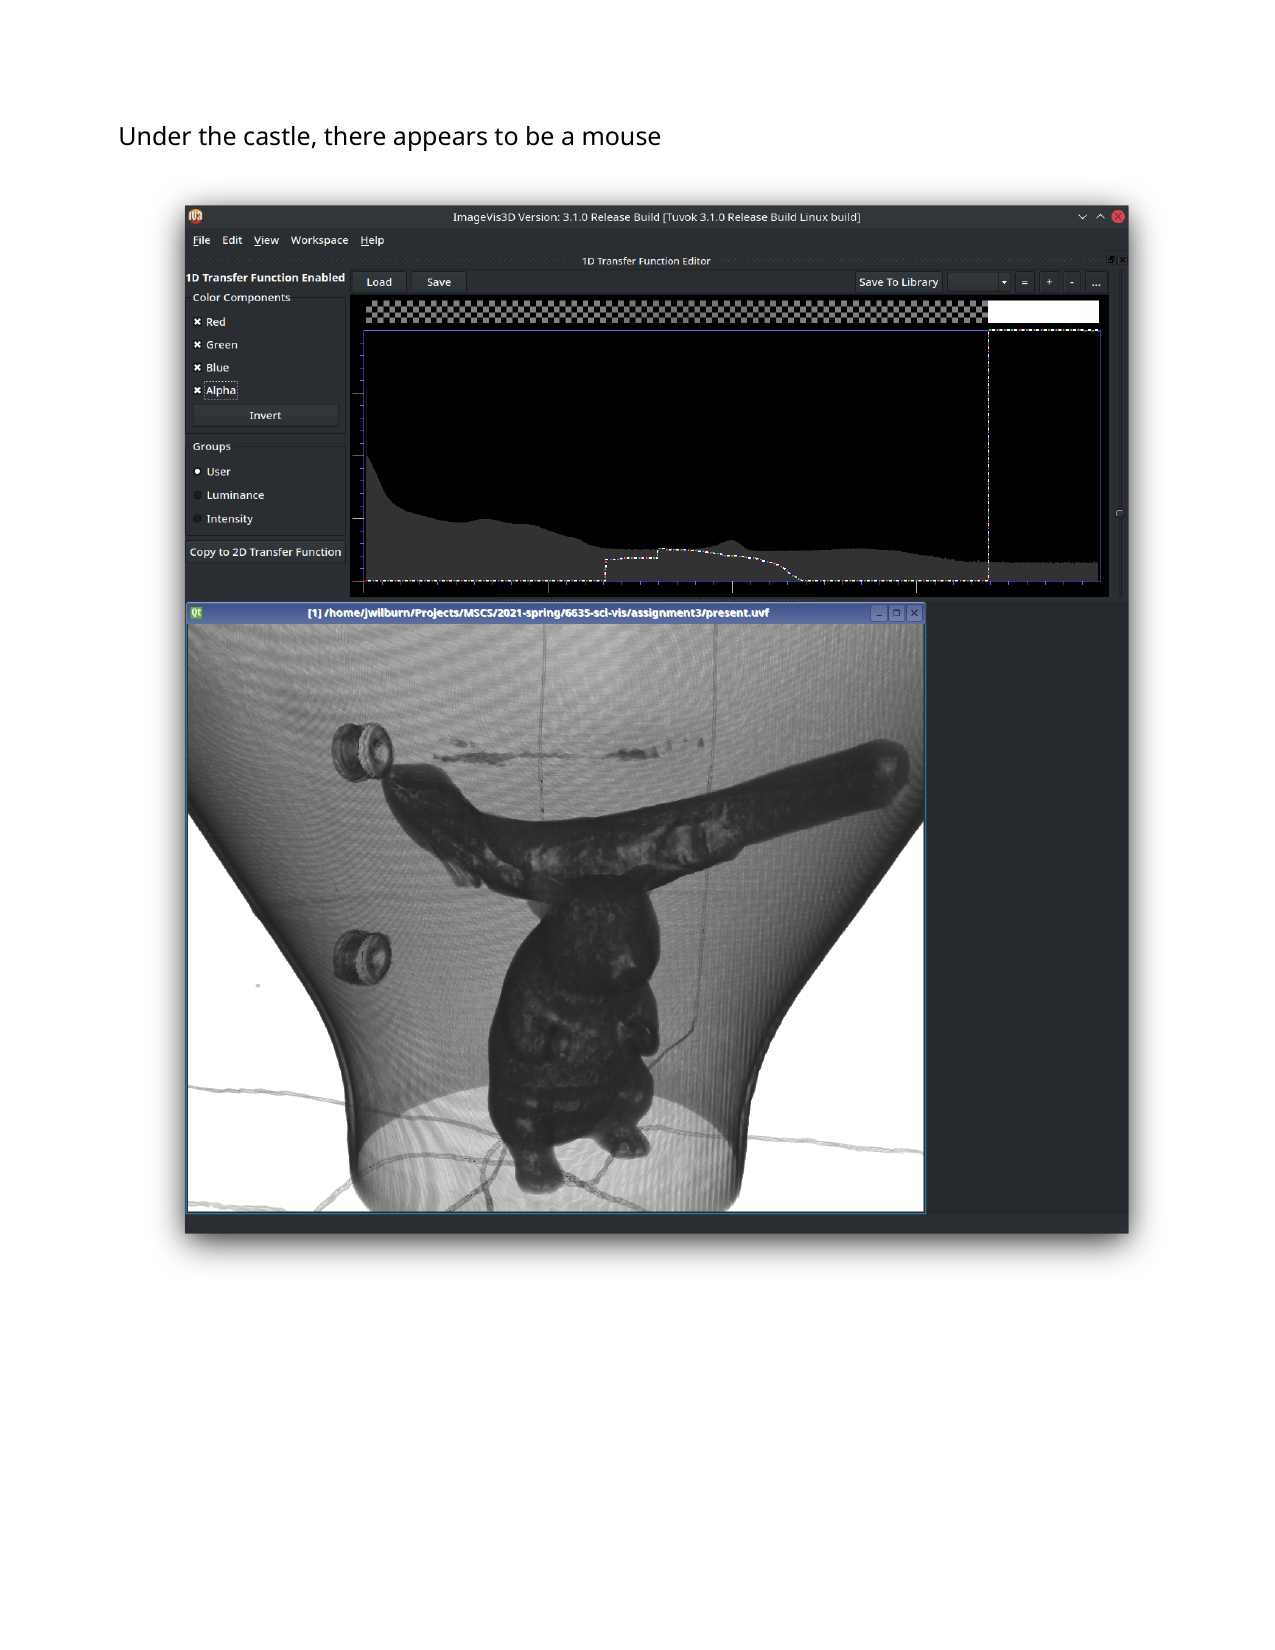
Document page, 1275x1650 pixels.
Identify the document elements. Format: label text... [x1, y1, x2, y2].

picture [137, 166, 1176, 1290]
text Under the castle, there appears to be a mouse [118, 118, 1157, 152]
